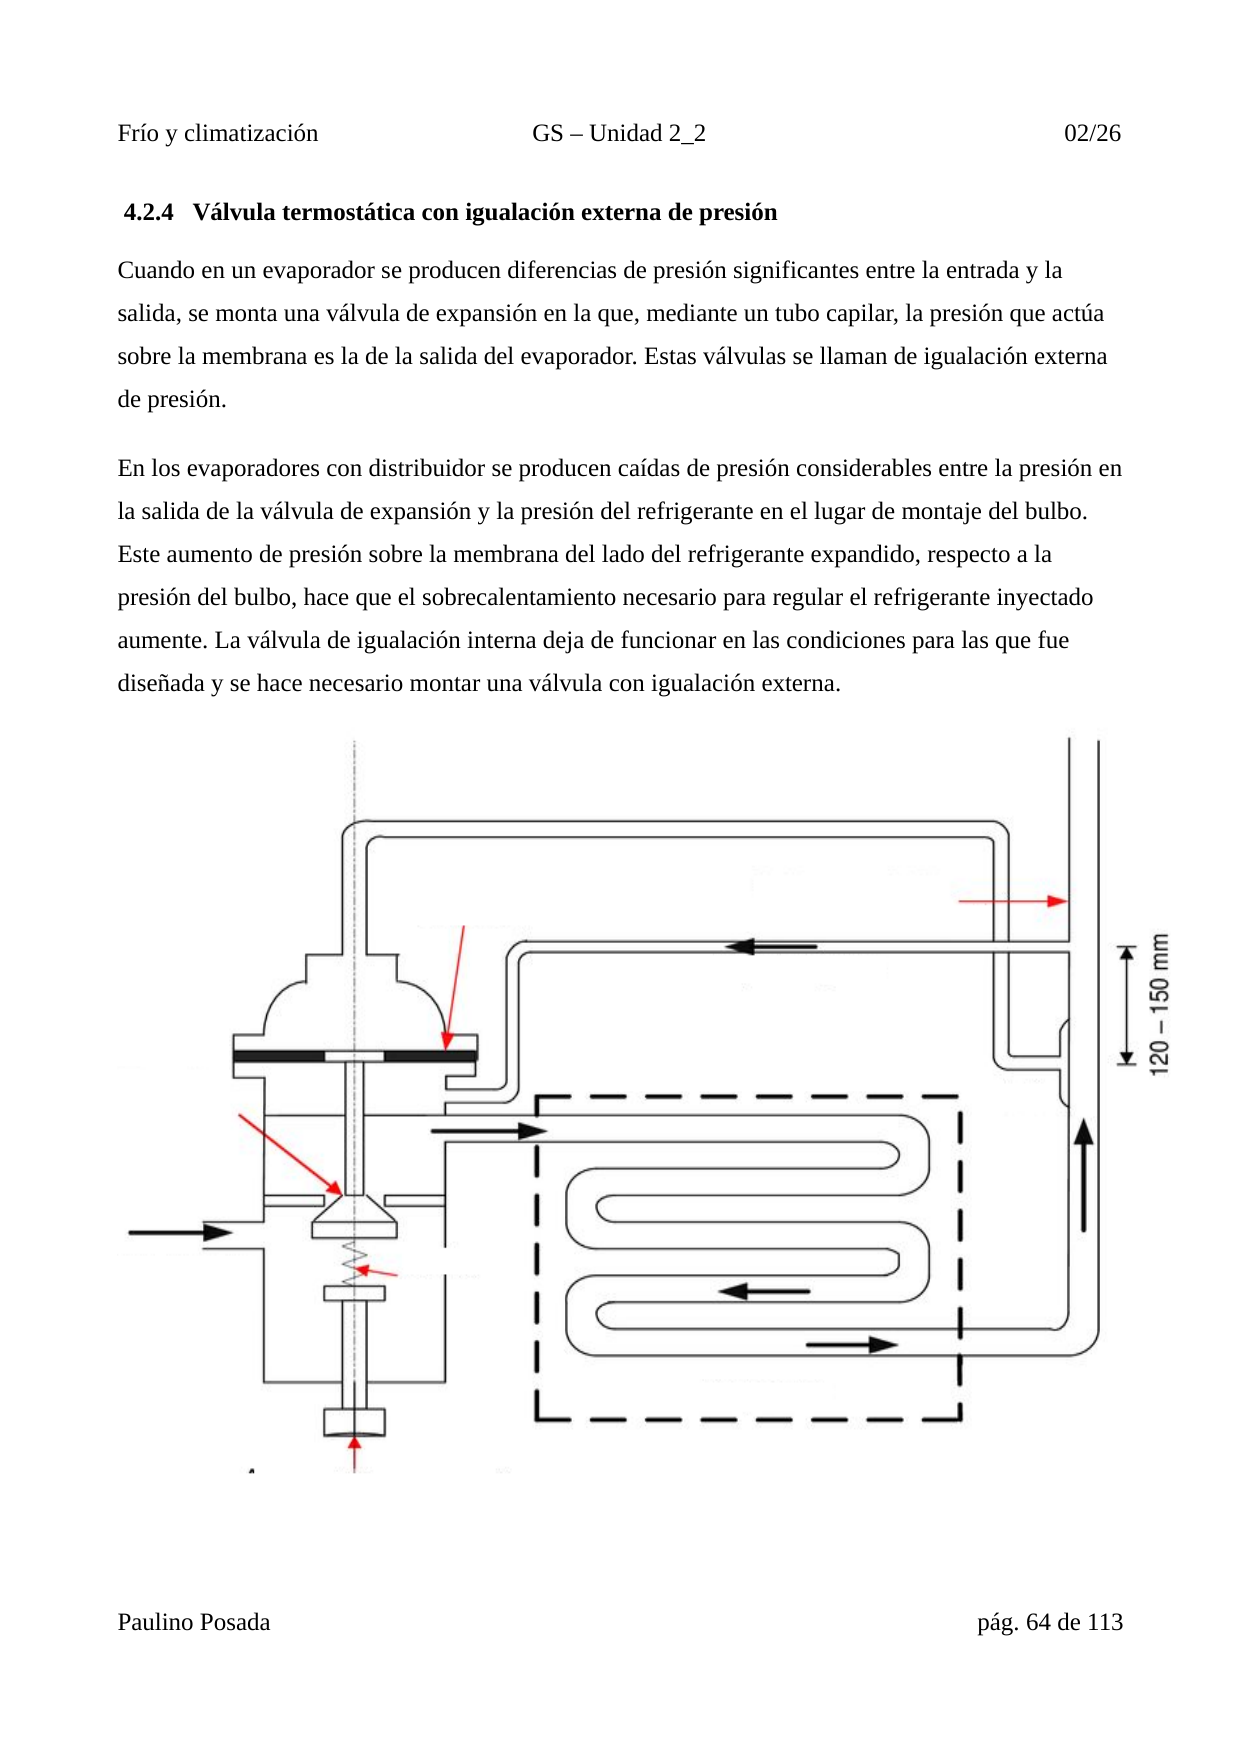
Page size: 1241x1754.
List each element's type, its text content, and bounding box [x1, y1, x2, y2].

subtitle Válvula termostática con igualación externa de presión [117, 197, 1123, 226]
picture [117, 716, 1181, 1486]
text Cuando en un evaporador se producen diferencias de presión significantes entre la entrada y la salida, se monta una válvula de expansión en la que, mediante un tubo capilar, la presión que actúa sobre la membrana es la de la salida del evaporador. Estas válvulas se llaman de igualación externa de presión. [117, 255, 1123, 413]
text En los evaporadores con distribuidor se producen caídas de presión considerables entre la presión en la salida de la válvula de expansión y la presión del refrigerante en el lugar de montaje del bulbo. Este aumento de presión sobre la membrana del lado del refrigerante expandido, respecto a la presión del bulbo, hace que el sobrecalentamiento necesario para regular el refrigerante inyectado aumente. La válvula de igualación interna deja de funcionar en las condiciones para las que fue diseñada y se hace necesario montar una válvula con igualación externa. [117, 453, 1123, 697]
